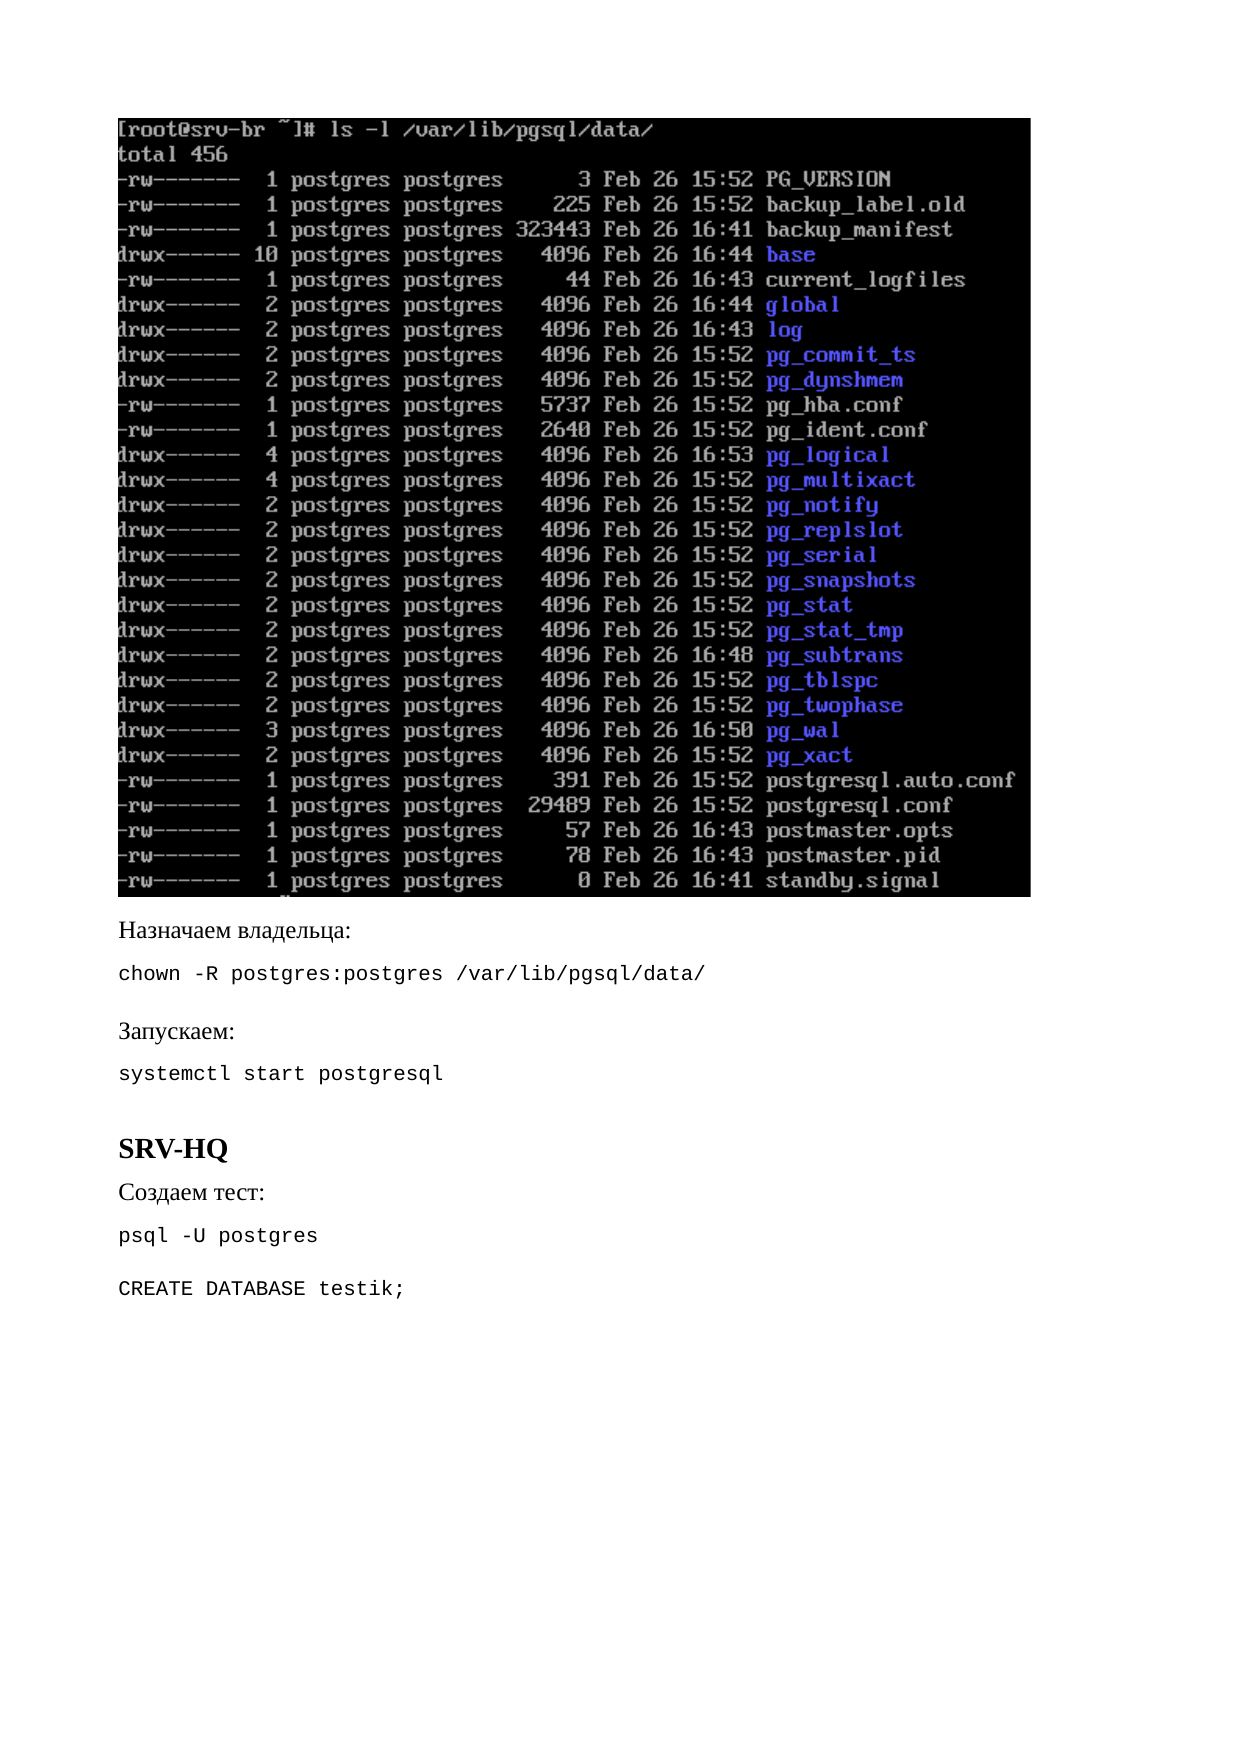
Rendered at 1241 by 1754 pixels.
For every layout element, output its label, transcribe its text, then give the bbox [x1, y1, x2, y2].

text Запускаем: [118, 1016, 1122, 1044]
text psql -U postgres [118, 1225, 1122, 1248]
picture [118, 118, 1031, 897]
subtitle SRV-HQ [118, 1131, 1122, 1165]
text CREATE DATABASE testik; [118, 1278, 1122, 1302]
text chown -R postgres:postgres /var/lib/pgsql/data/ [118, 963, 1122, 986]
text Создаем тест: [118, 1177, 1122, 1206]
text systemctl start postgresql [118, 1063, 1122, 1087]
text Назначаем владельца: [118, 915, 1122, 944]
